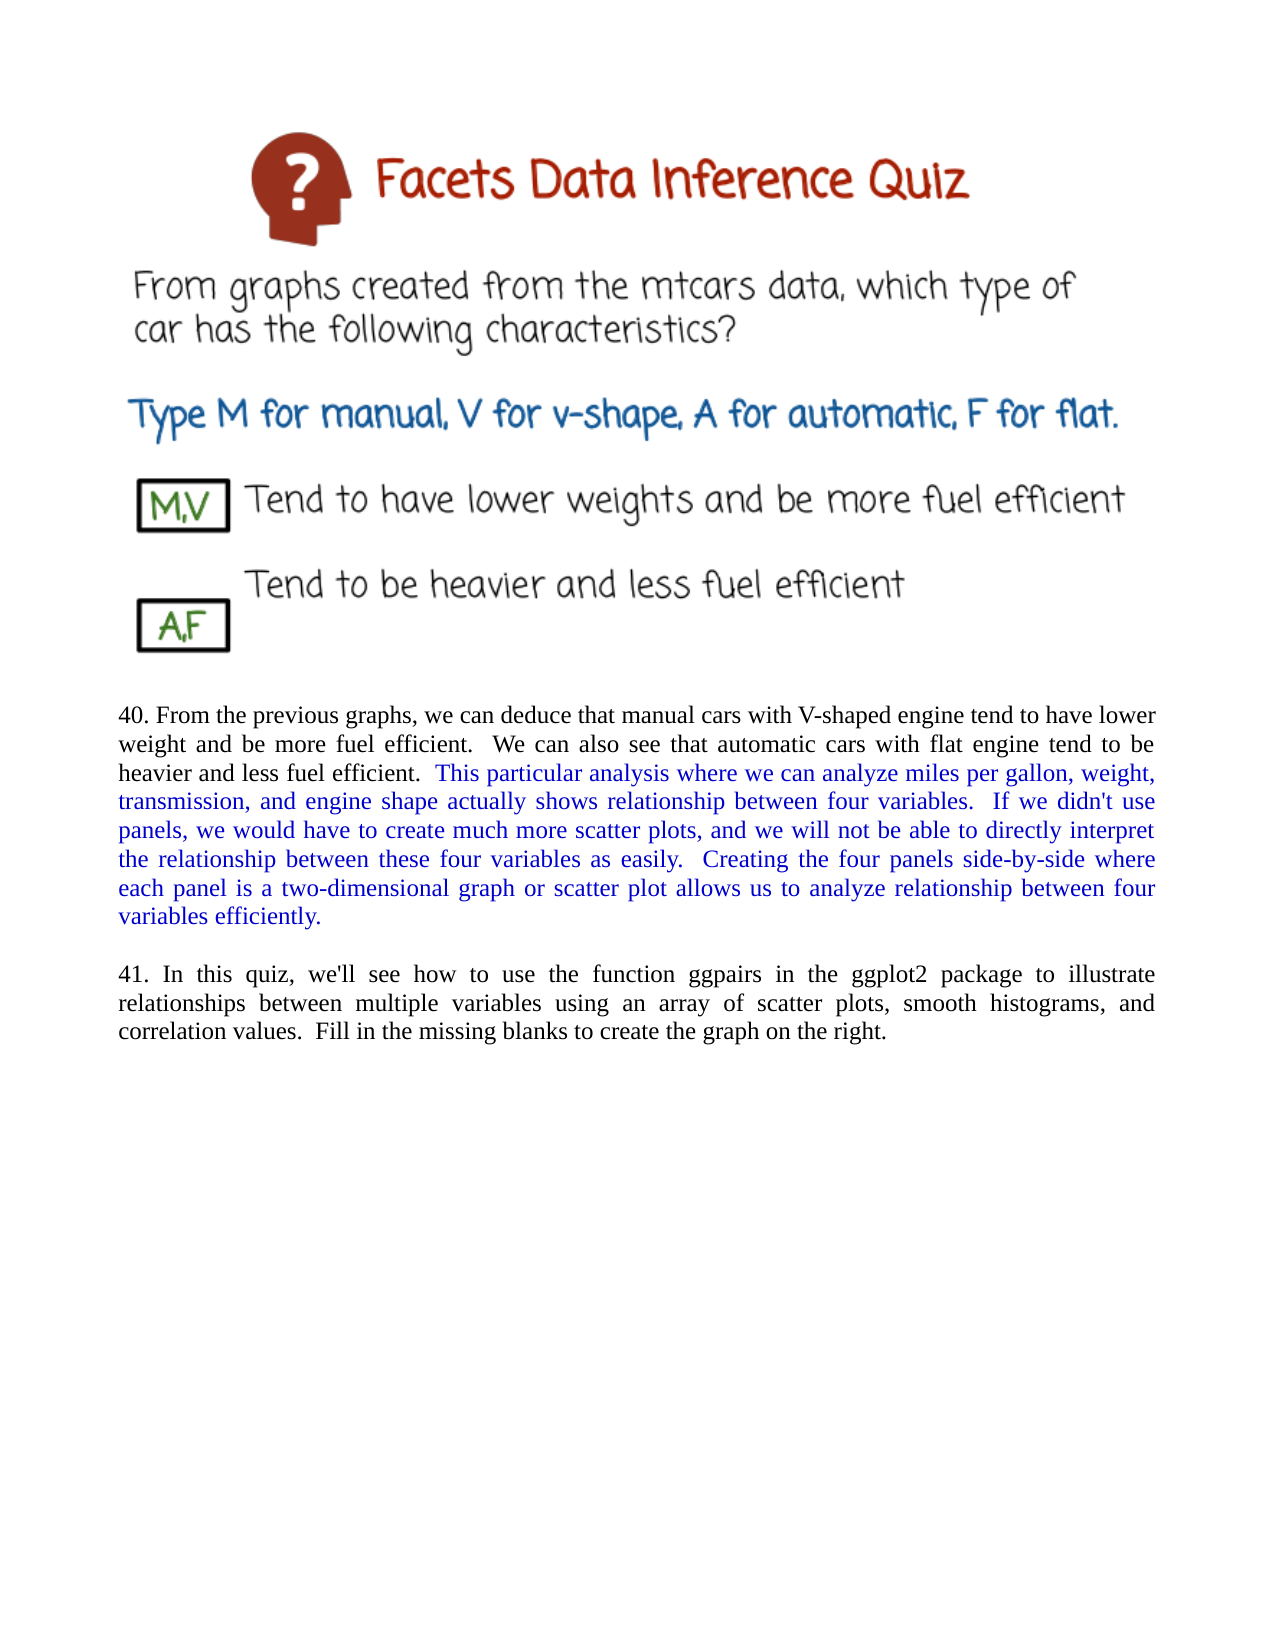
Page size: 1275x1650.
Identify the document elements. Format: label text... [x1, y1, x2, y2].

text 40. From the previous graphs, we can deduce that manual cars with V-shaped engine tend to have lower weight and be more fuel efficient. We can also see that automatic cars with flat engine tend to be heavier and less fuel efficient. This particular analysis where we can analyze miles per gallon, weight, transmission, and engine shape actually shows relationship between four variables. If we didn't use panels, we would have to create much more scatter plots, and we will not be able to directly interpret the relationship between these four variables as easily. Creating the four panels side-by-side where each panel is a two-dimensional graph or scatter plot allows us to analyze relationship between four variables efficiently. [118, 700, 1157, 930]
text 41. In this quiz, we'll see how to use the function ggpairs in the ggplot2 package to illustrate relationships between multiple variables using an array of scatter plots, smooth histograms, and correlation values. Fill in the missing blanks to create the graph on the right. [118, 959, 1157, 1045]
picture [118, 118, 1157, 672]
